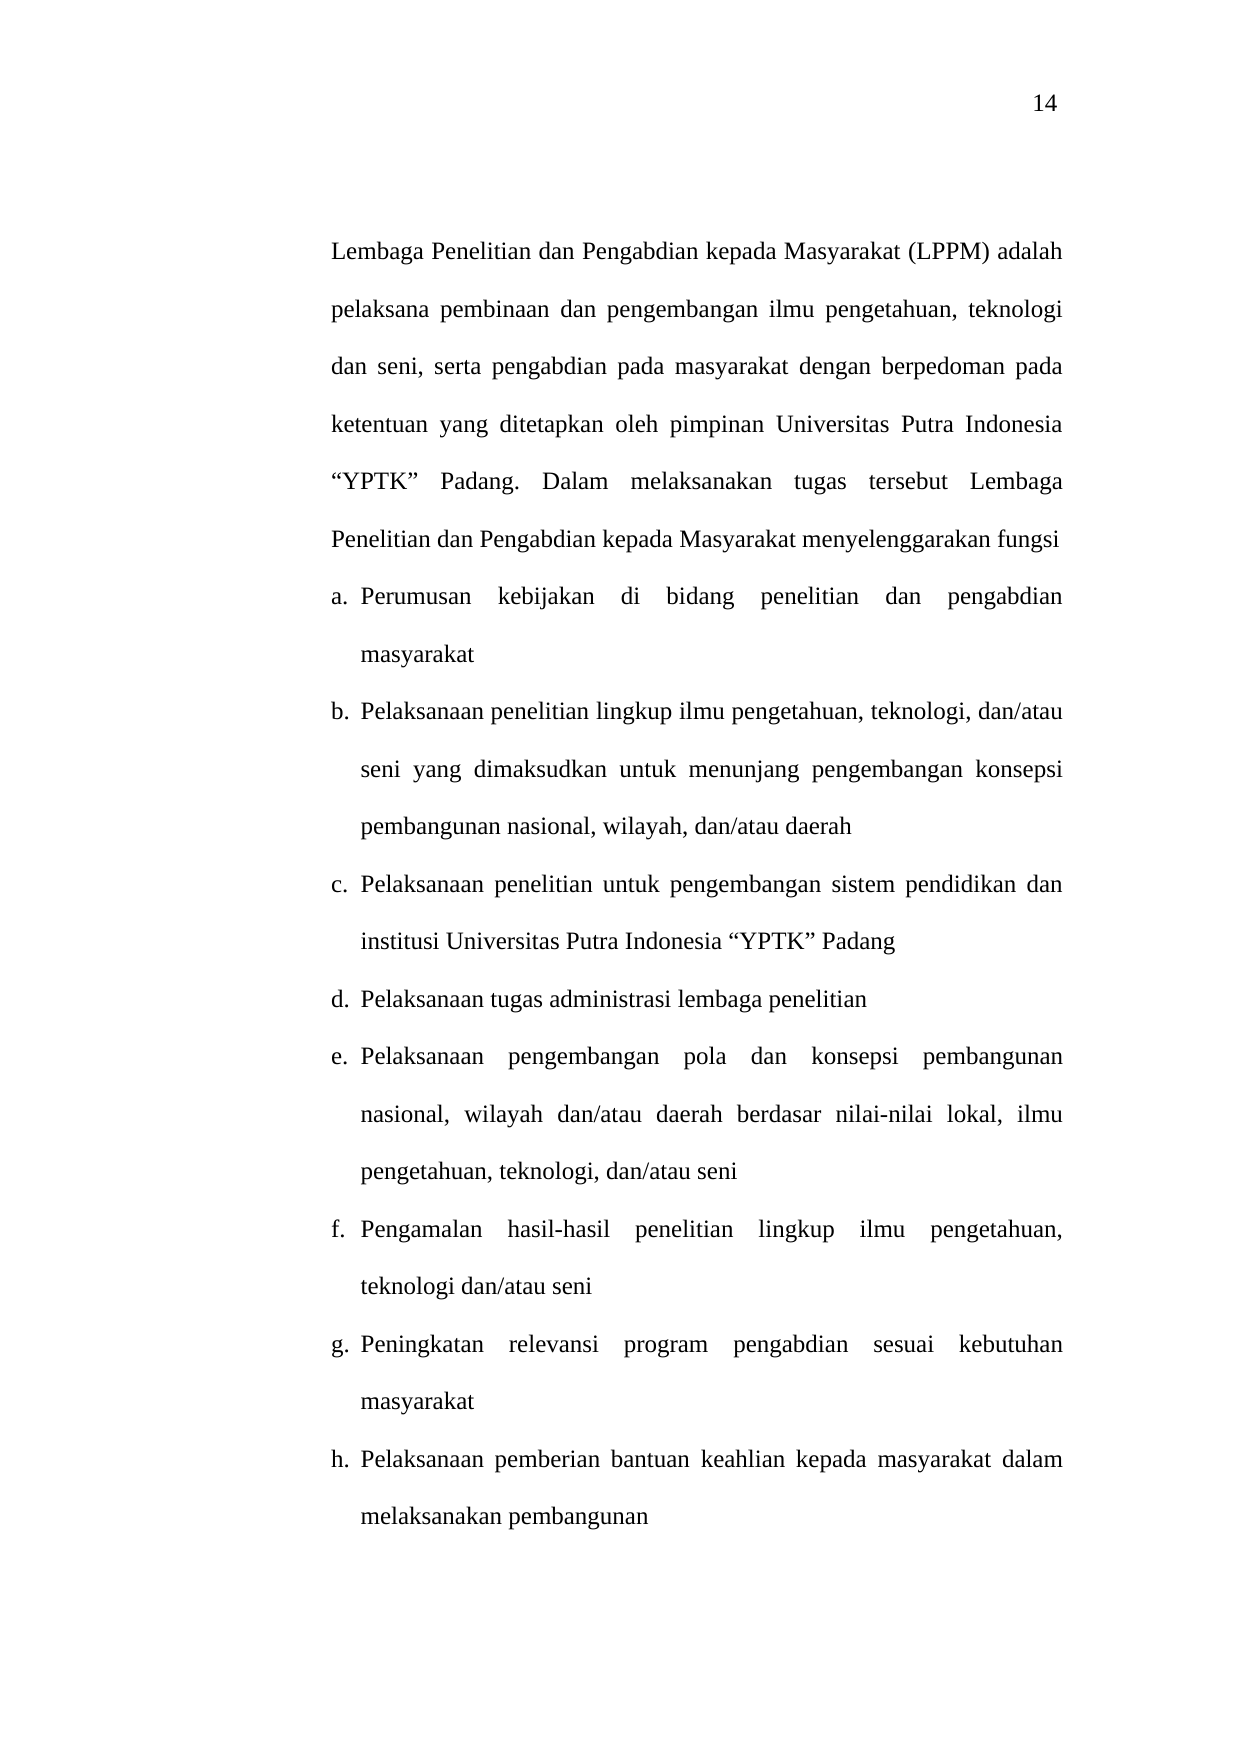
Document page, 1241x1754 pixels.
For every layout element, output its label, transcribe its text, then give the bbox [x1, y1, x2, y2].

list Pelaksanaan tugas administrasi lembaga penelitian [331, 984, 1063, 1012]
list Perumusan kebijakan di bidang penelitian dan pengabdian masyarakat [331, 581, 1063, 667]
list Lembaga Penelitian dan Pengabdian kepada Masyarakat (LPPM) adalah pelaksana pembinaan dan pengembangan ilmu pengetahuan, teknologi dan seni, serta pengabdian pada masyarakat dengan berpedoman pada ketentuan yang ditetapkan oleh pimpinan Universitas Putra Indonesia “YPTK” Padang. Dalam melaksanakan tugas tersebut Lembaga Penelitian dan Pengabdian kepada Masyarakat menyelenggarakan fungsi [295, 236, 1063, 552]
list Pengamalan hasil-hasil penelitian lingkup ilmu pengetahuan, teknologi dan/atau seni [331, 1214, 1063, 1300]
list Pelaksanaan penelitian lingkup ilmu pengetahuan, teknologi, dan/atau seni yang dimaksudkan untuk menunjang pengembangan konsepsi pembangunan nasional, wilayah, dan/atau daerah [331, 696, 1063, 840]
list Pelaksanaan penelitian untuk pengembangan sistem pendidikan dan institusi Universitas Putra Indonesia “YPTK” Padang [331, 869, 1063, 955]
list Pelaksanaan pemberian bantuan keahlian kepada masyarakat dalam melaksanakan pembangunan [331, 1444, 1063, 1530]
list Pelaksanaan pengembangan pola dan konsepsi pembangunan nasional, wilayah dan/atau daerah berdasar nilai-nilai lokal, ilmu pengetahuan, teknologi, dan/atau seni [331, 1041, 1063, 1185]
list Peningkatan relevansi program pengabdian sesuai kebutuhan masyarakat [331, 1329, 1063, 1415]
